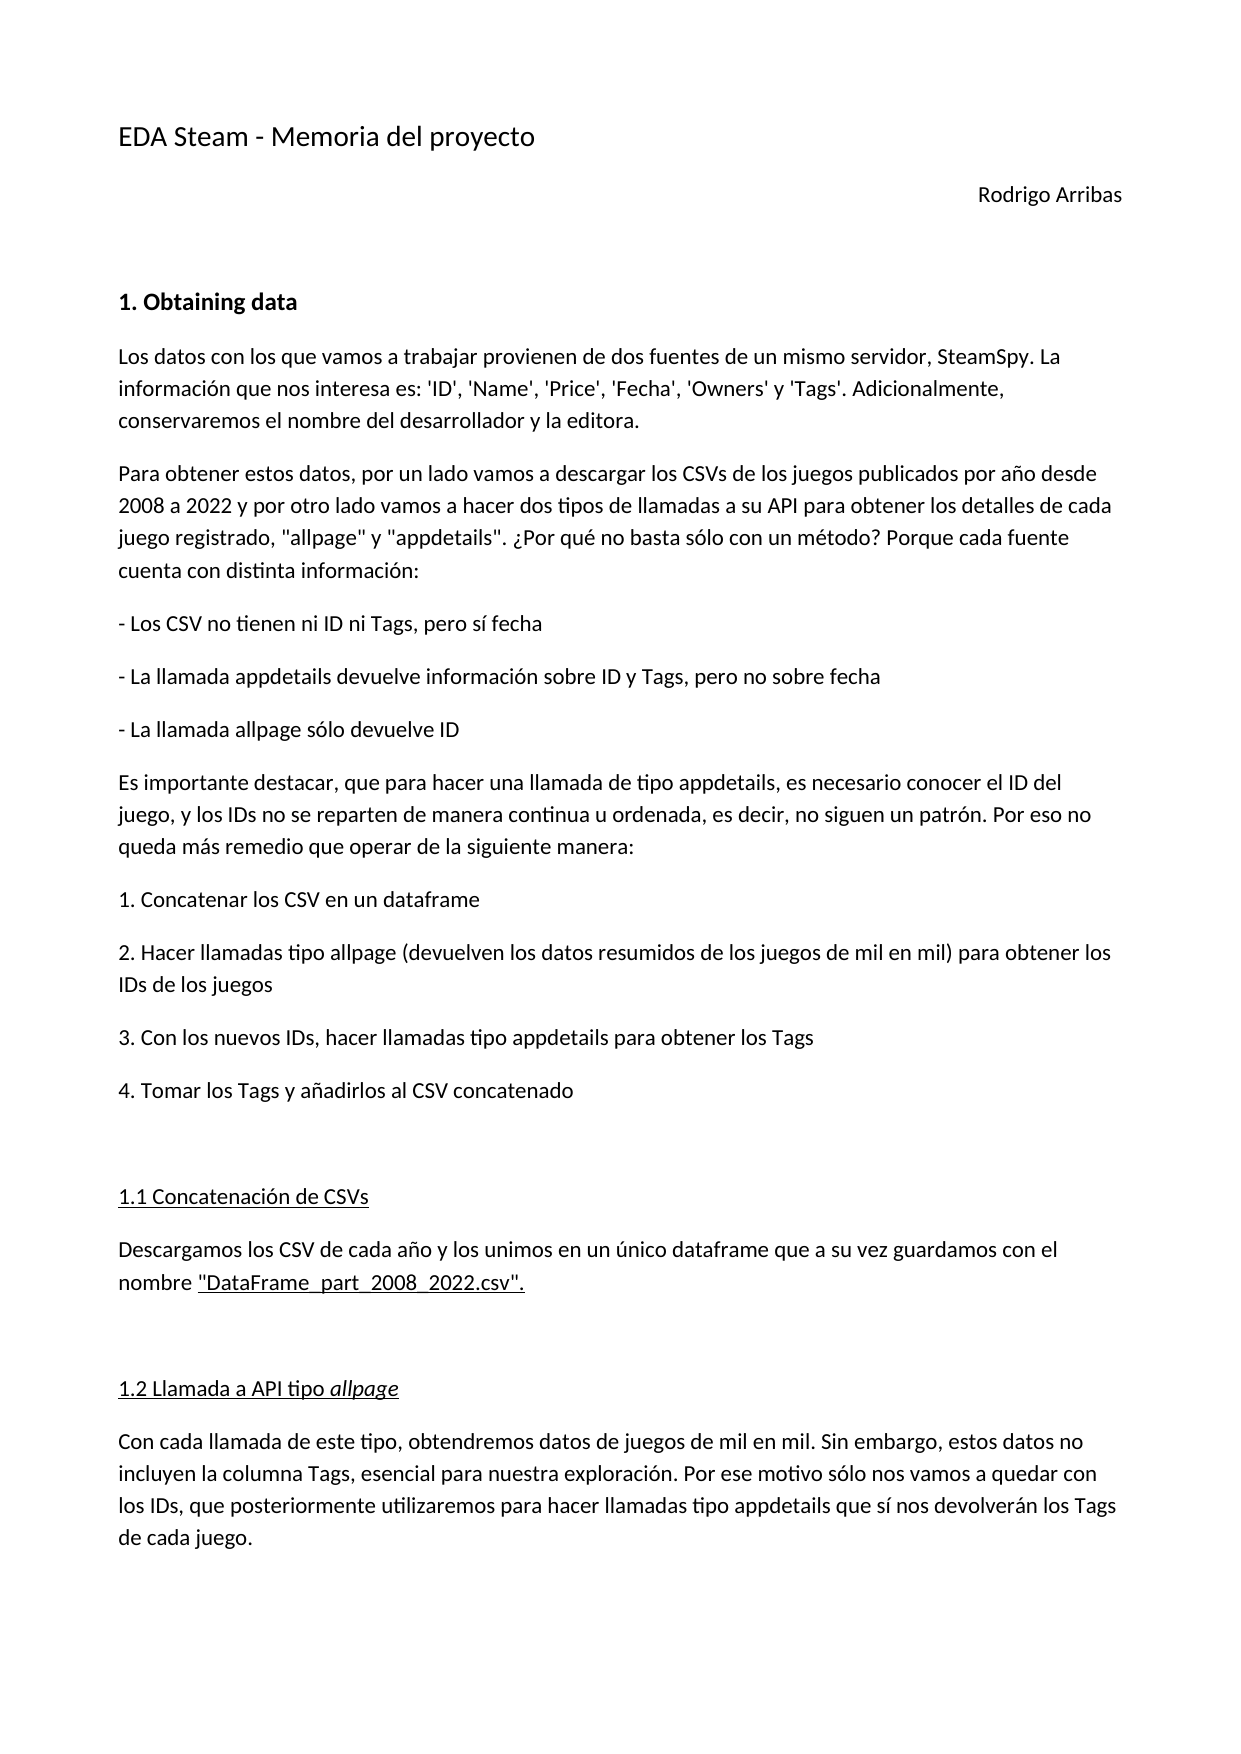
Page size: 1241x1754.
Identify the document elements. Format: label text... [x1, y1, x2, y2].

text EDA Steam - Memoria del proyecto [118, 118, 1122, 154]
text 1. Concatenar los CSV en un dataframe [118, 885, 1122, 913]
text - Los CSV no tienen ni ID ni Tags, pero sí fecha [118, 609, 1122, 637]
text 1.1 Concatenación de CSVs [118, 1182, 1122, 1211]
text 4. Tomar los Tags y añadirlos al CSV concatenado [118, 1076, 1122, 1104]
text - La llamada allpage sólo devuelve ID [118, 715, 1122, 743]
text 1. Obtaining data [118, 286, 1122, 316]
text 3. Con los nuevos IDs, hacer llamadas tipo appdetails para obtener los Tags [118, 1023, 1122, 1051]
text Rodrigo Arribas [118, 180, 1122, 208]
text Los datos con los que vamos a trabajar provienen de dos fuentes de un mismo servidor, SteamSpy. La información que nos interesa es: 'ID', 'Name', 'Price', 'Fecha', 'Owners' y 'Tags'. Adicionalmente, conservaremos el nombre del desarrollador y la editora. [118, 342, 1122, 434]
text - La llamada appdetails devuelve información sobre ID y Tags, pero no sobre fecha [118, 662, 1122, 690]
text Descargamos los CSV de cada año y los unimos en un único dataframe que a su vez guardamos con el nombre "DataFrame_part_2008_2022.csv". [118, 1236, 1122, 1296]
text Con cada llamada de este tipo, obtendremos datos de juegos de mil en mil. Sin embargo, estos datos no incluyen la columna Tags, esencial para nuestra exploración. Por ese motivo sólo nos vamos a quedar con los IDs, que posteriormente utilizaremos para hacer llamadas tipo appdetails que sí nos devolverán los Tags de cada juego. [118, 1427, 1122, 1551]
text Para obtener estos datos, por un lado vamos a descargar los CSVs de los juegos publicados por año desde 2008 a 2022 y por otro lado vamos a hacer dos tipos de llamadas a su API para obtener los detalles de cada juego registrado, "allpage" y "appdetails". ¿Por qué no basta sólo con un método? Porque cada fuente cuenta con distinta información: [118, 459, 1122, 584]
text 2. Hacer llamadas tipo allpage (devuelven los datos resumidos de los juegos de mil en mil) para obtener los IDs de los juegos [118, 938, 1122, 998]
text 1.2 Llamada a API tipo allpage [118, 1374, 1122, 1402]
text Es importante destacar, que para hacer una llamada de tipo appdetails, es necesario conocer el ID del juego, y los IDs no se reparten de manera continua u ordenada, es decir, no siguen un patrón. Por eso no queda más remedio que operar de la siguiente manera: [118, 768, 1122, 860]
